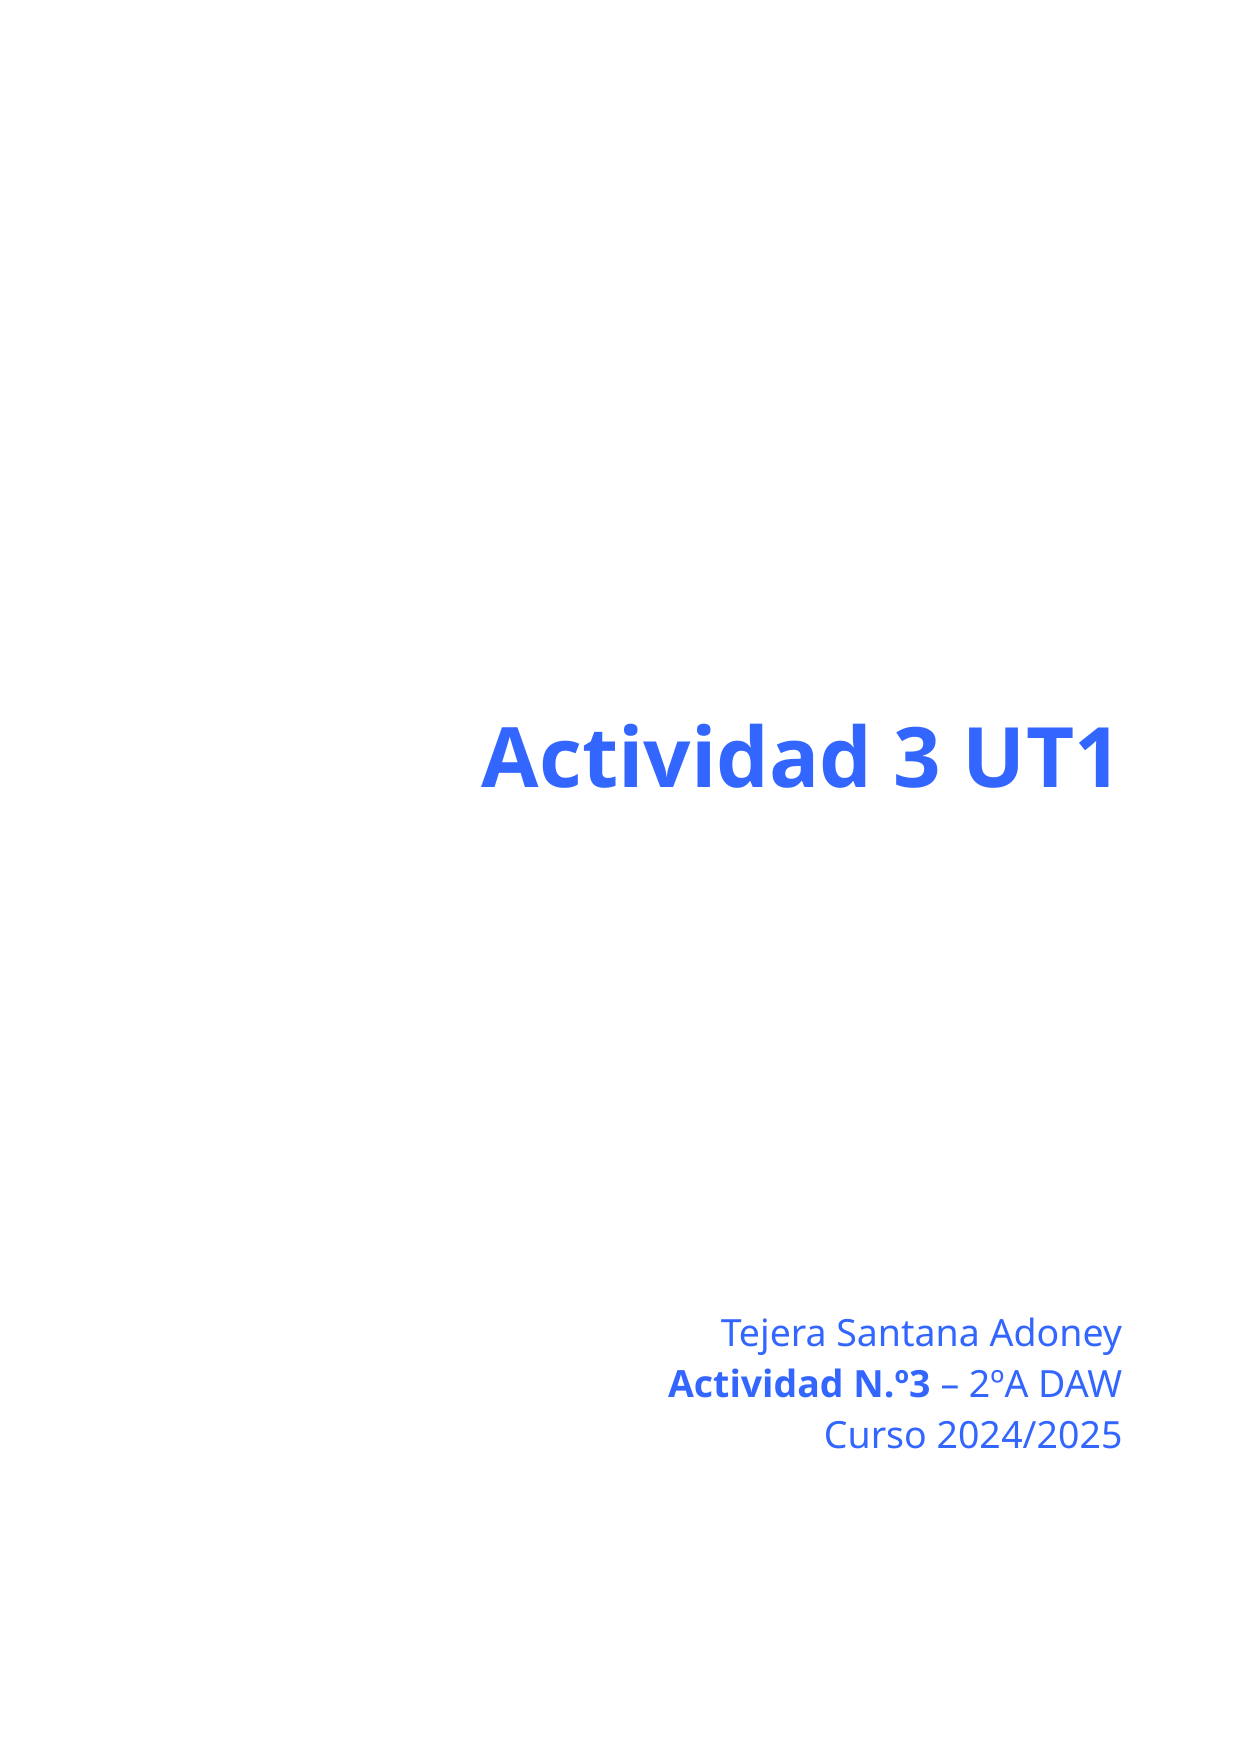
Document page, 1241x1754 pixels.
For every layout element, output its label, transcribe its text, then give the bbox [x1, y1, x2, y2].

text Tejera Santana Adoney [118, 1306, 1122, 1357]
text Curso 2024/2025 [118, 1408, 1122, 1459]
text Actividad 3 UT1 [118, 698, 1122, 812]
text Actividad N.º3 – 2ºA DAW [118, 1357, 1122, 1408]
